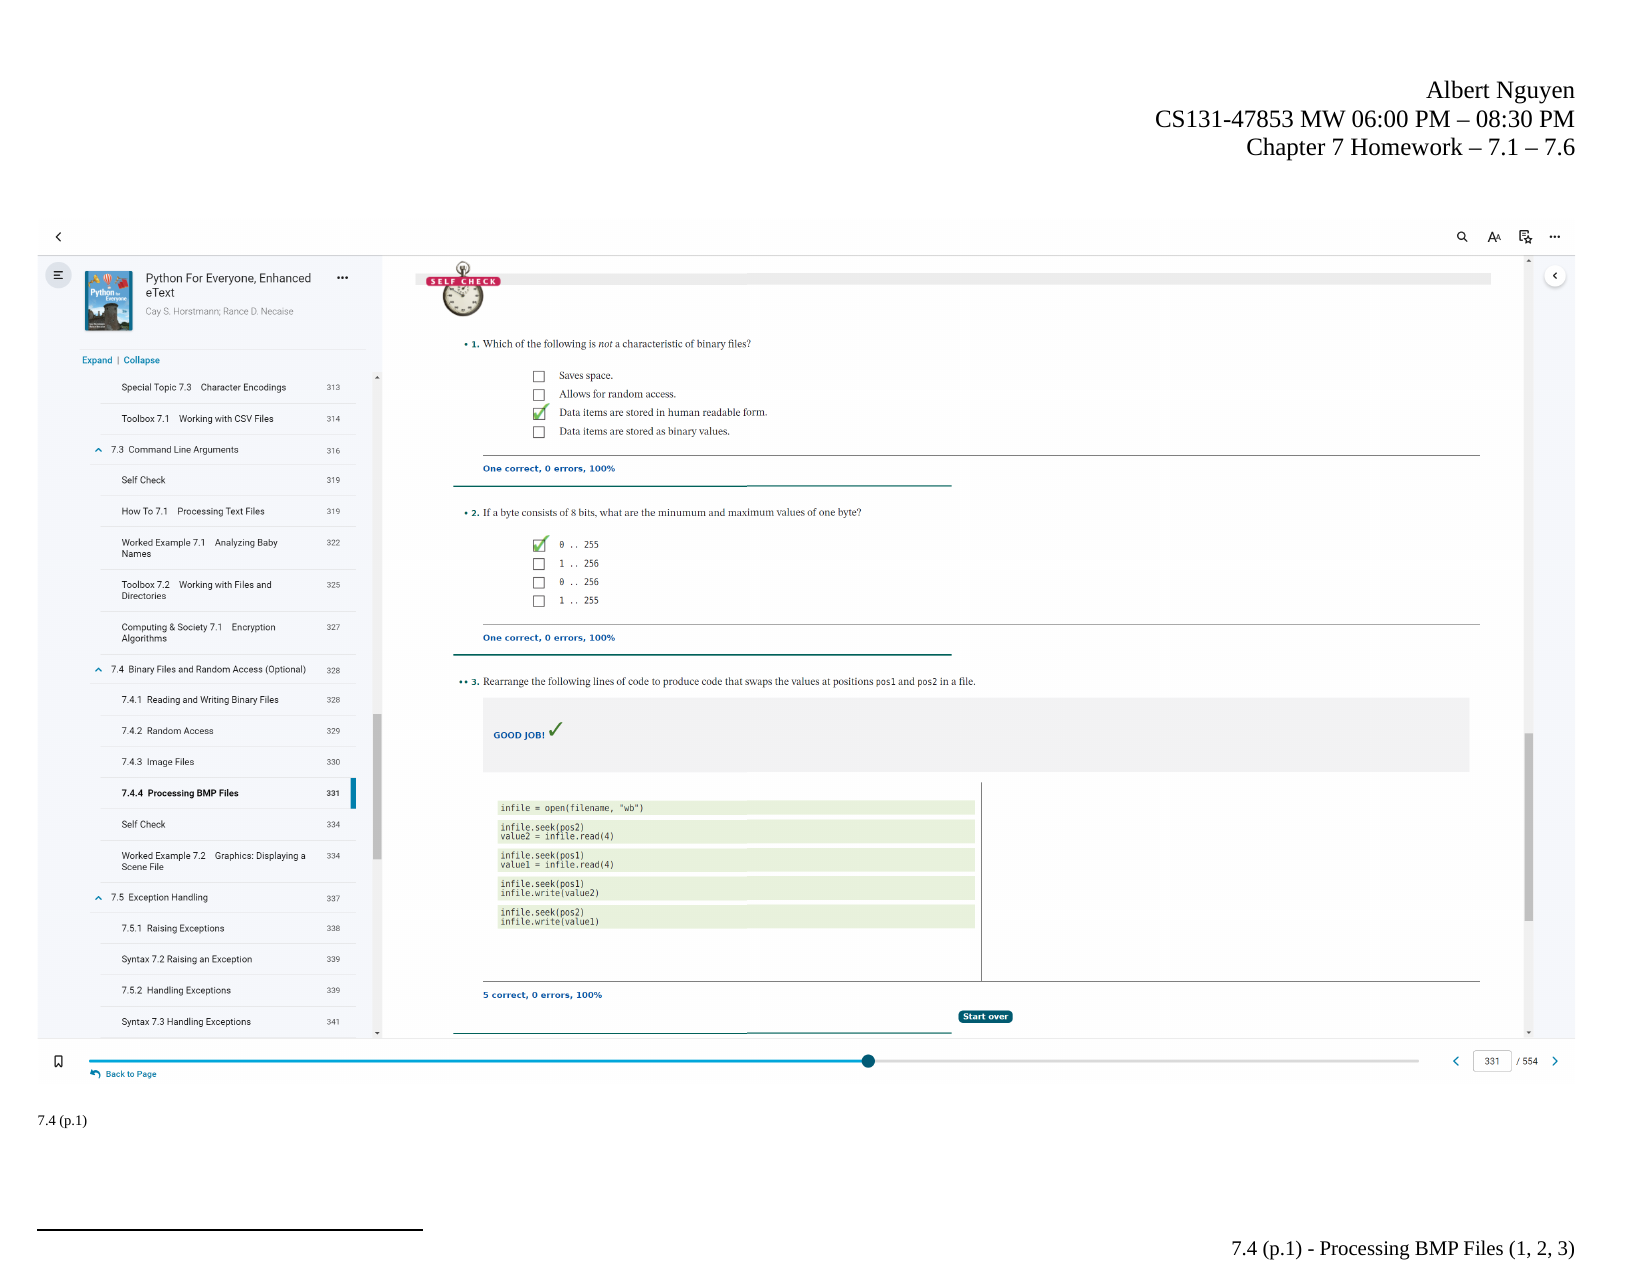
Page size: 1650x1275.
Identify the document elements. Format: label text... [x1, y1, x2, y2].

picture [37, 218, 1575, 1084]
text - Processing BMP Files (1, 2, 3) [37, 1236, 1575, 1260]
